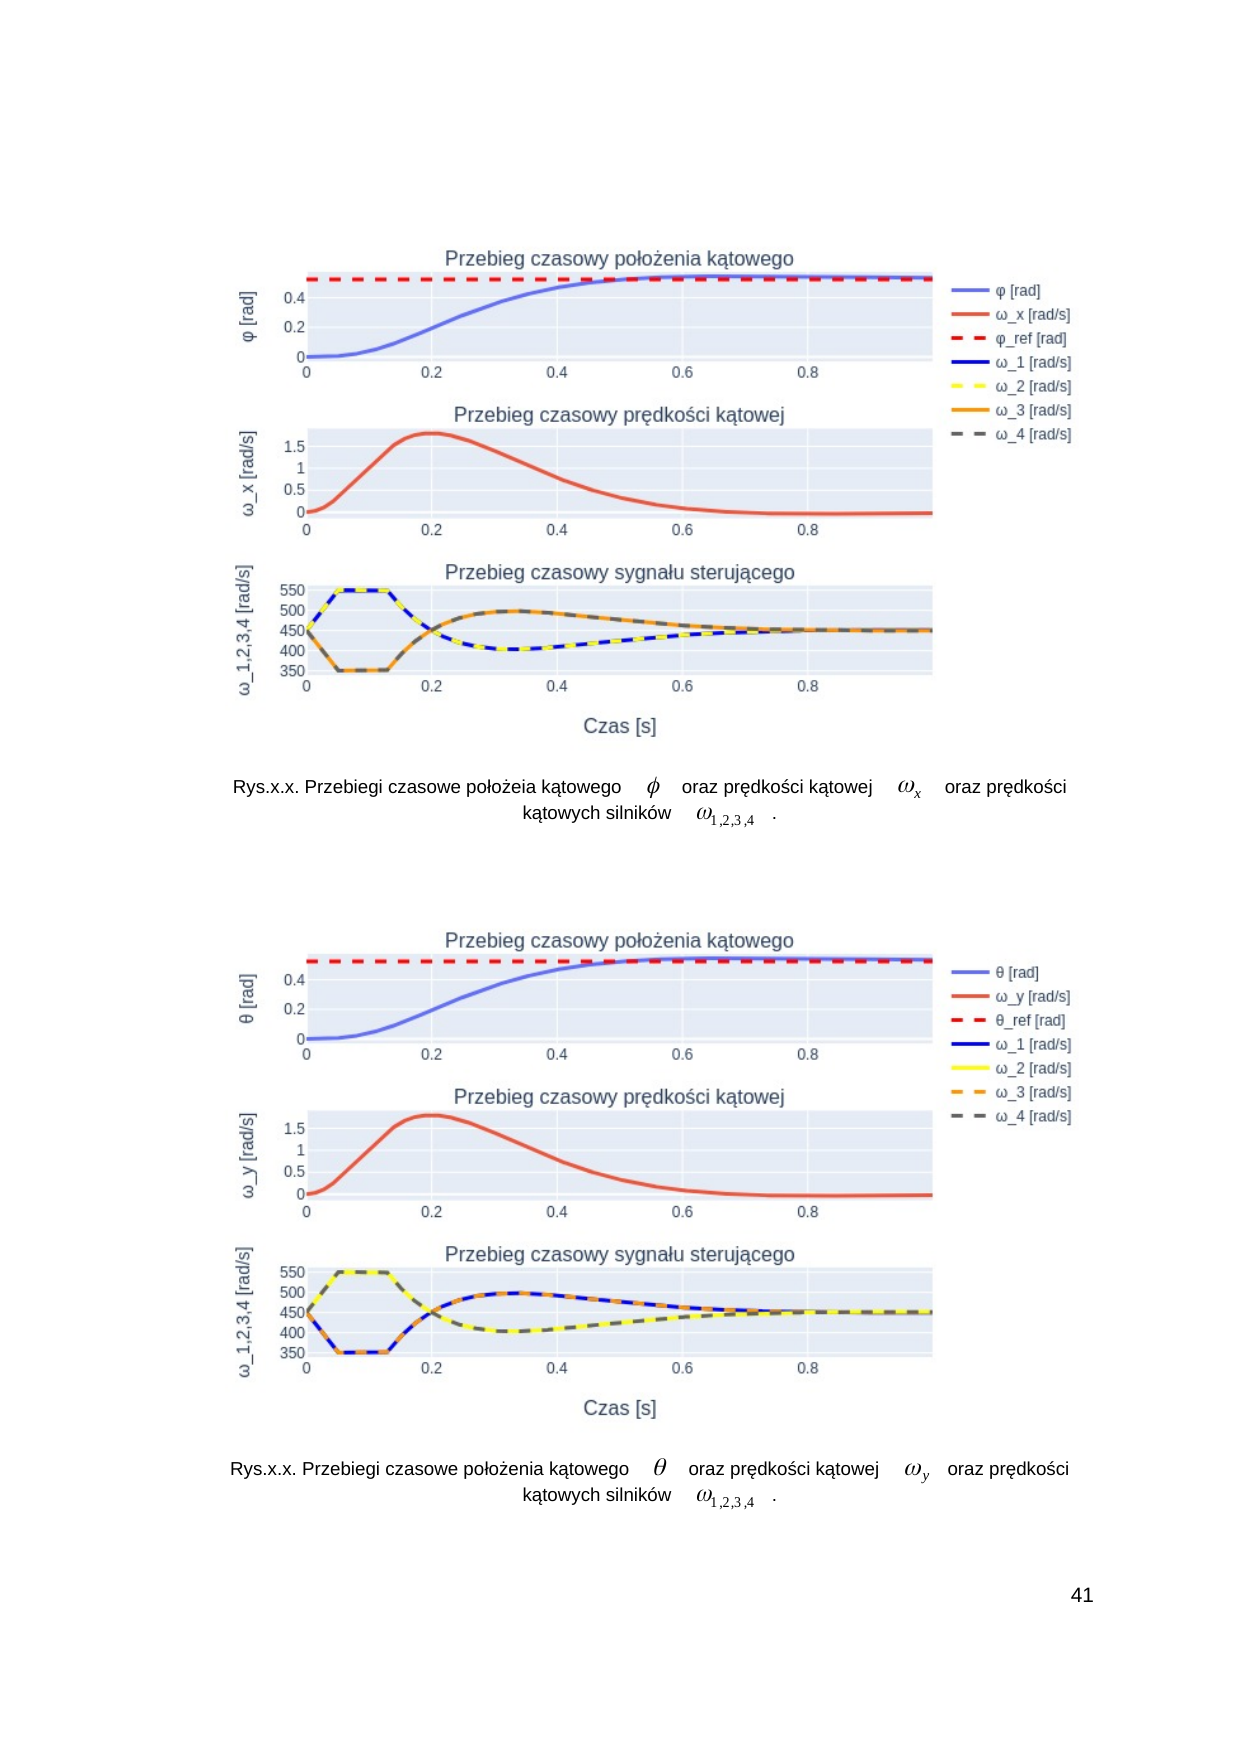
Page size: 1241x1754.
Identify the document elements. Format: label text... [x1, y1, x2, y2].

picture [205, 828, 1094, 1458]
text Rys.x.x. Przebiegi czasowe położeia kątowego oraz prędkości kątowej oraz prędkości kątowych silników . [206, 776, 1093, 828]
picture [205, 147, 1094, 776]
text Rys.x.x. Przebiegi czasowe położenia kątowego oraz prędkości kątowej oraz prędkości kątowych silników . [206, 1458, 1093, 1511]
